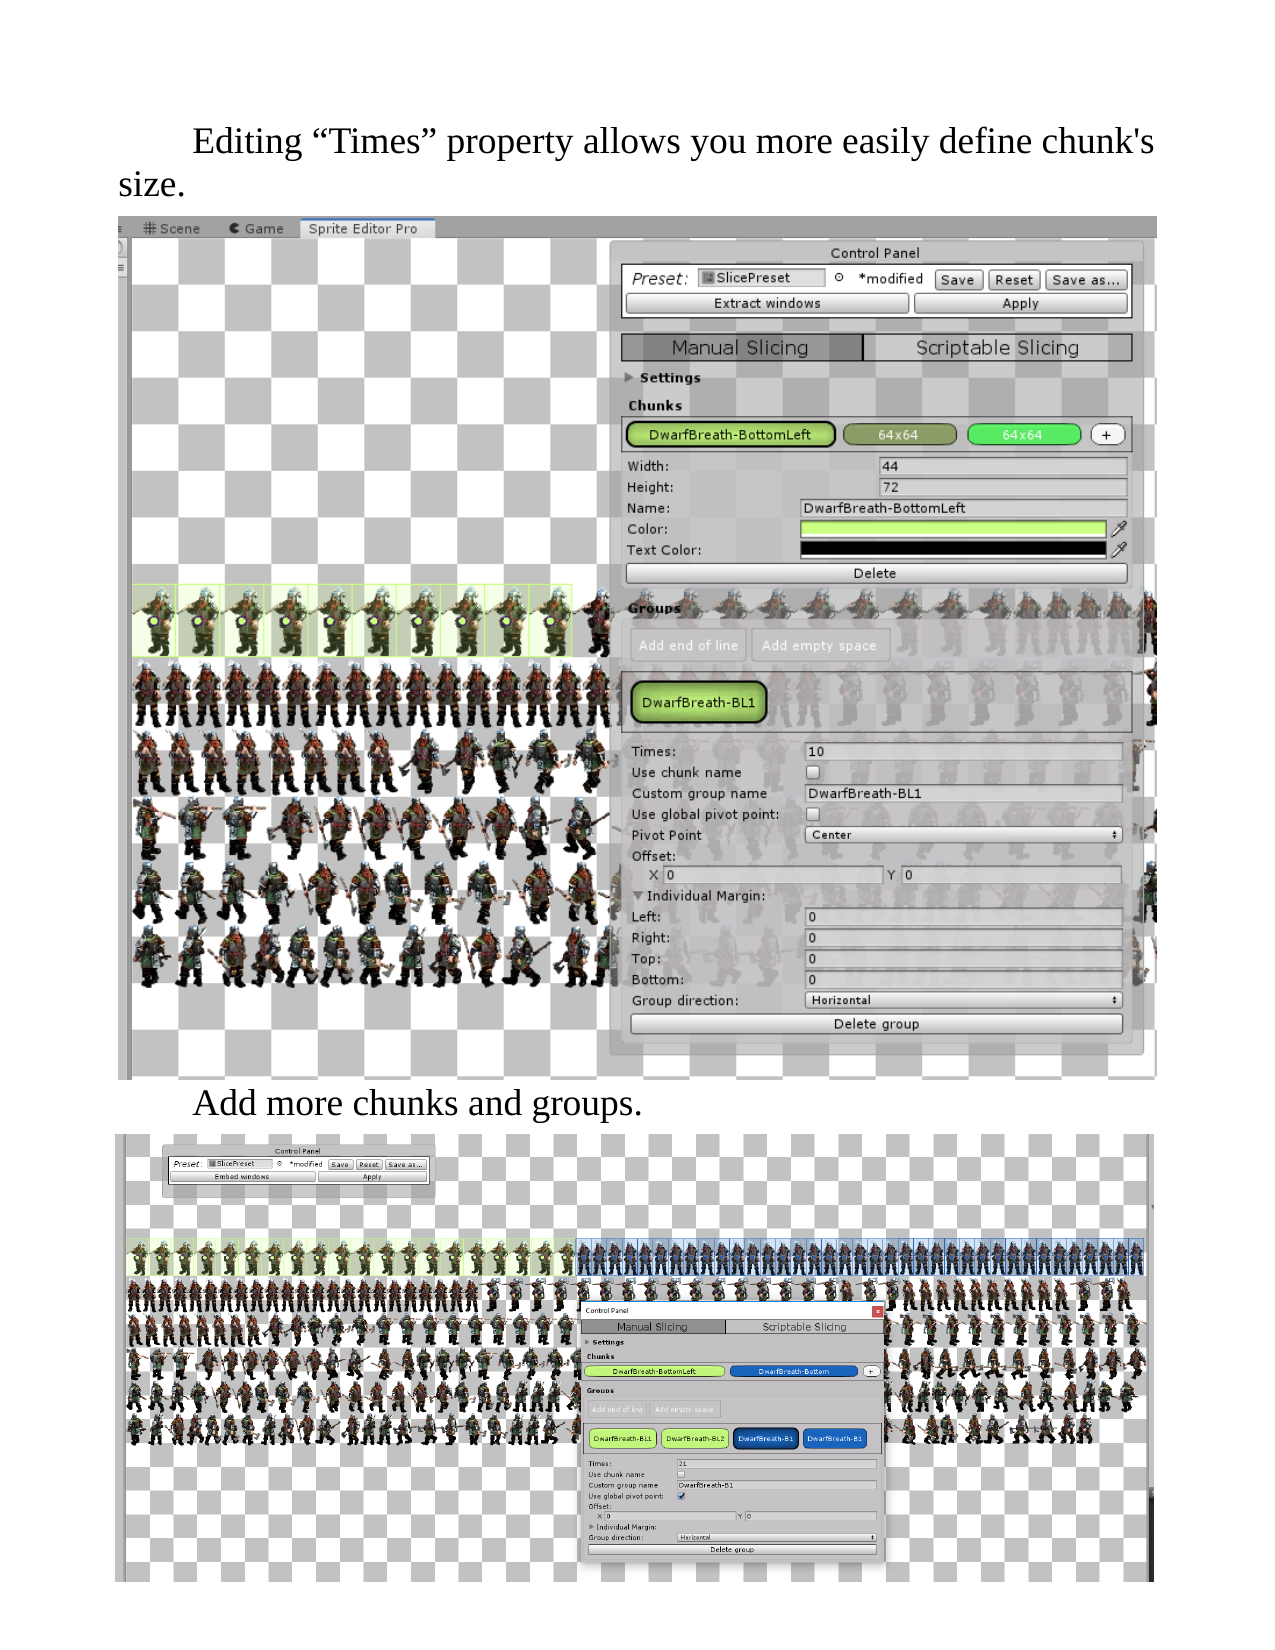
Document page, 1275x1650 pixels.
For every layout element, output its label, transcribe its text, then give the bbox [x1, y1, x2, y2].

picture [115, 1134, 1154, 1582]
picture [118, 216, 1157, 1080]
text Add more chunks and groups. [118, 1080, 1157, 1123]
text Editing “Times” property allows you more easily define chunk's size. [118, 118, 1157, 204]
